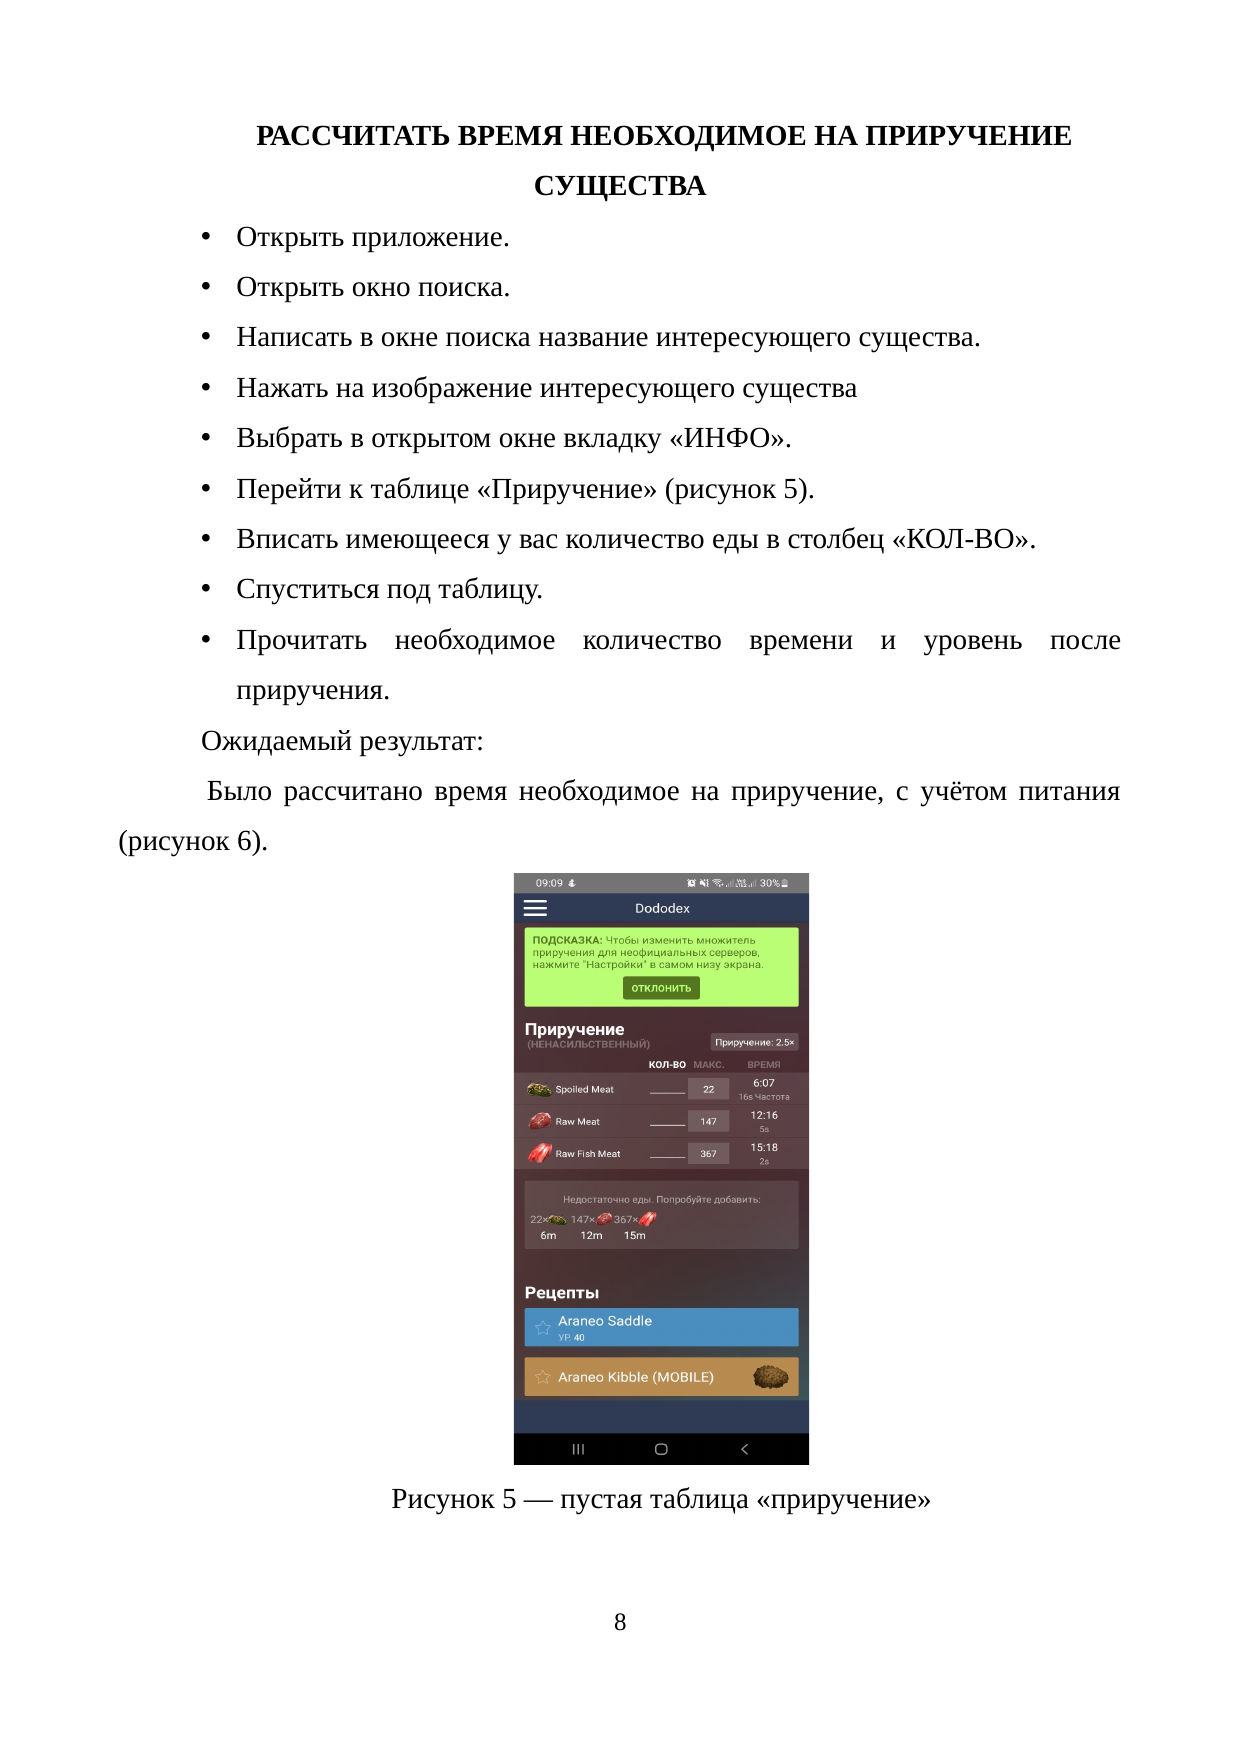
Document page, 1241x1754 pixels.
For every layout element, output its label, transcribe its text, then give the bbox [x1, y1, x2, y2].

list Рисунок 5 — пустая таблица «приручение» [201, 1481, 1122, 1514]
list Перейти к таблице «Приручение» (рисунок 5). [201, 471, 1122, 504]
list Открыть окно поиска. [201, 269, 1122, 303]
list Написать в окне поиска название интересующего существа. [201, 319, 1122, 353]
list Было рассчитано время необходимое на приручение, с учётом питания (рисунок 6). [118, 773, 1122, 857]
list Открыть приложение. [201, 219, 1122, 252]
list РАССЧИТАТЬ ВРЕМЯ НЕОБХОДИМОЕ НА ПРИРУЧЕНИЕ СУЩЕСТВА [118, 118, 1122, 202]
picture [513, 873, 810, 1465]
list Прочитать необходимое количество времени и уровень после приручения. [201, 622, 1122, 706]
list Вписать имеющееся у вас количество еды в столбец «КОЛ-ВО». [201, 521, 1122, 555]
list Выбрать в открытом окне вкладку «ИНФО». [201, 420, 1122, 454]
list Ожидаемый результат: [201, 723, 1122, 756]
list Спуститься под таблицу. [201, 572, 1122, 605]
list Нажать на изображение интересующего существа [201, 370, 1122, 404]
